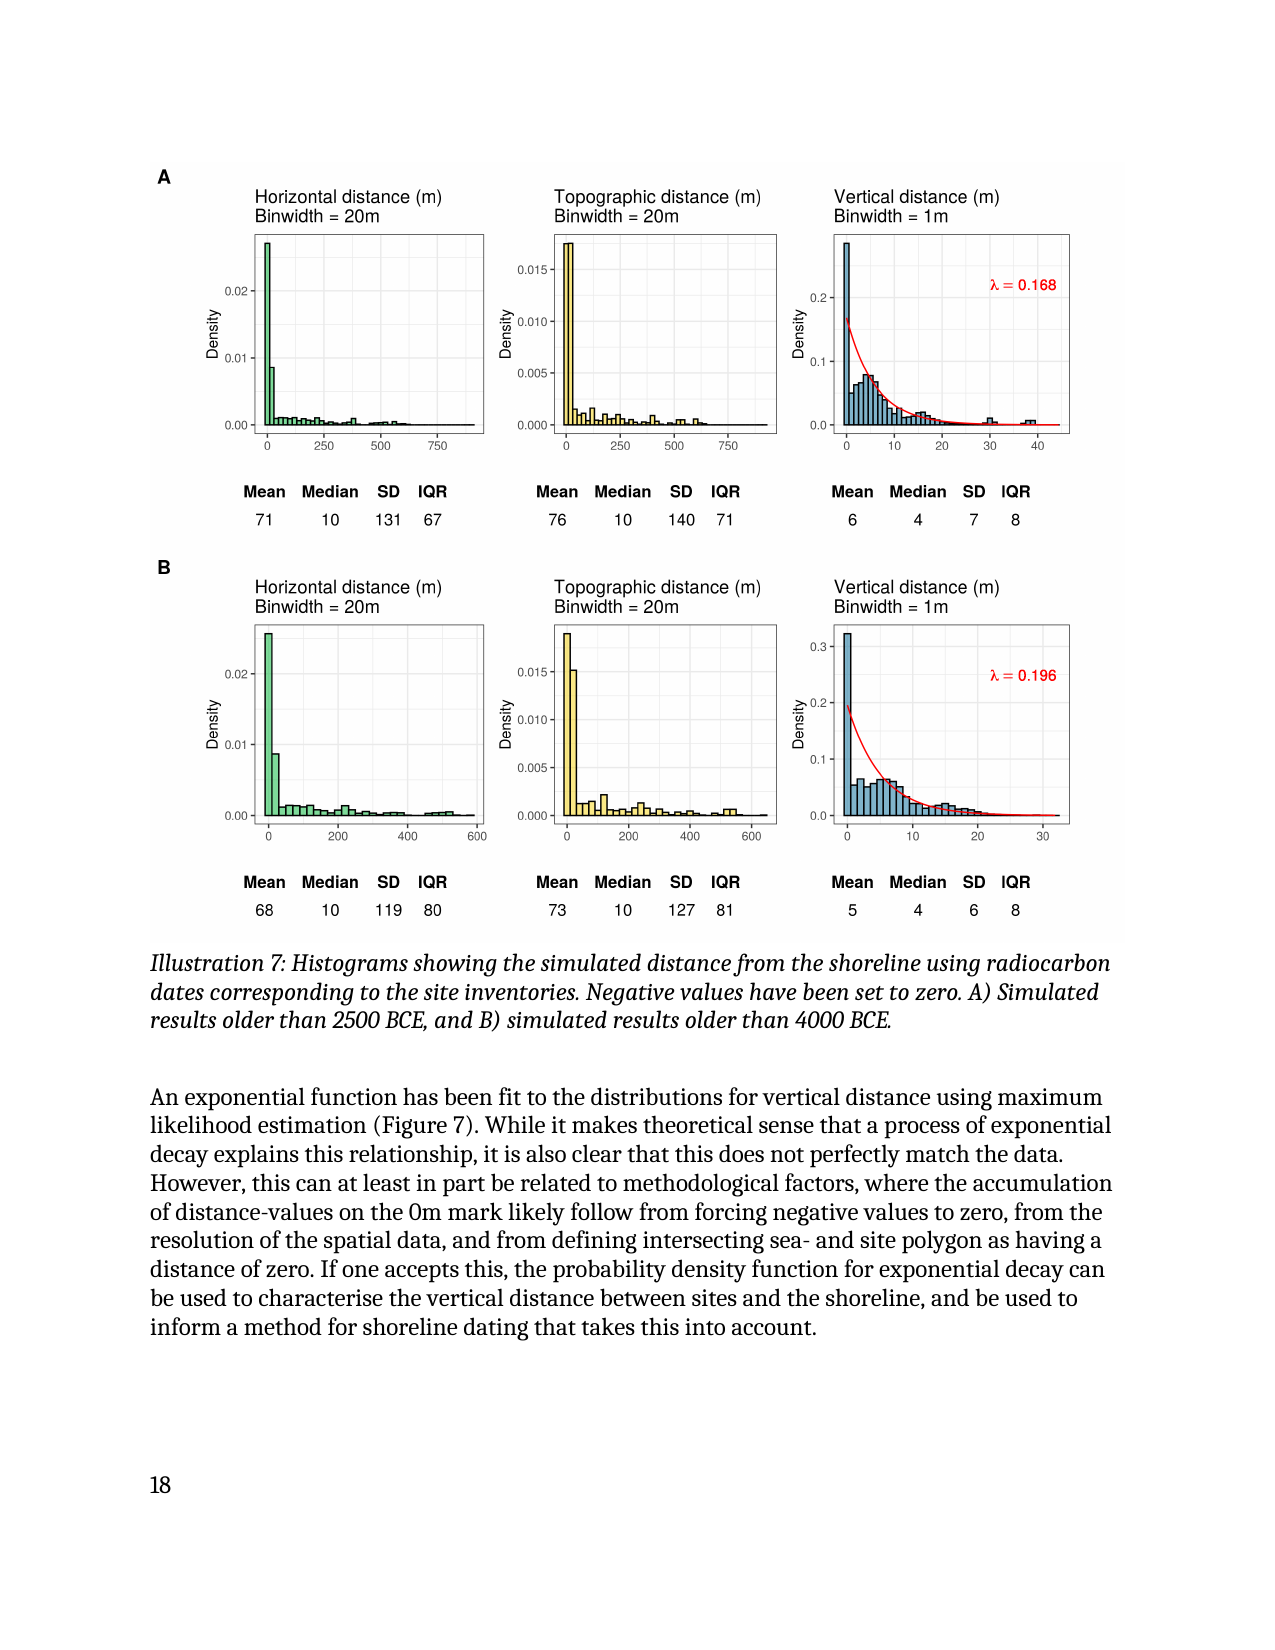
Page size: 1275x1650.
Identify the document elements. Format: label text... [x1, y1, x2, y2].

text Illustration 7: Histograms showing the simulated distance from the shoreline using radiocarbon dates corresponding to the site inventories. Negative values have been set to zero. A) Simulated results older than 2500 BCE, and B) simulated results older than 4000 BCE. [150, 943, 1125, 1035]
text An exponential function has been fit to the distributions for vertical distance using maximum likelihood estimation (Figure 7). While it makes theoretical sense that a process of exponential decay explains this relationship, it is also clear that this does not perfectly match the data. However, this can at least in part be related to methodological factors, where the accumulation of distance-values on the 0m mark likely follow from forcing negative values to zero, from the resolution of the spatial data, and from defining intersecting sea- and site polygon as having a distance of zero. If one accepts this, the probability density function for exponential decay can be used to characterise the vertical distance between sites and the shoreline, and be used to inform a method for shoreline dating that takes this into account. [150, 1083, 1125, 1341]
picture [150, 162, 1125, 943]
